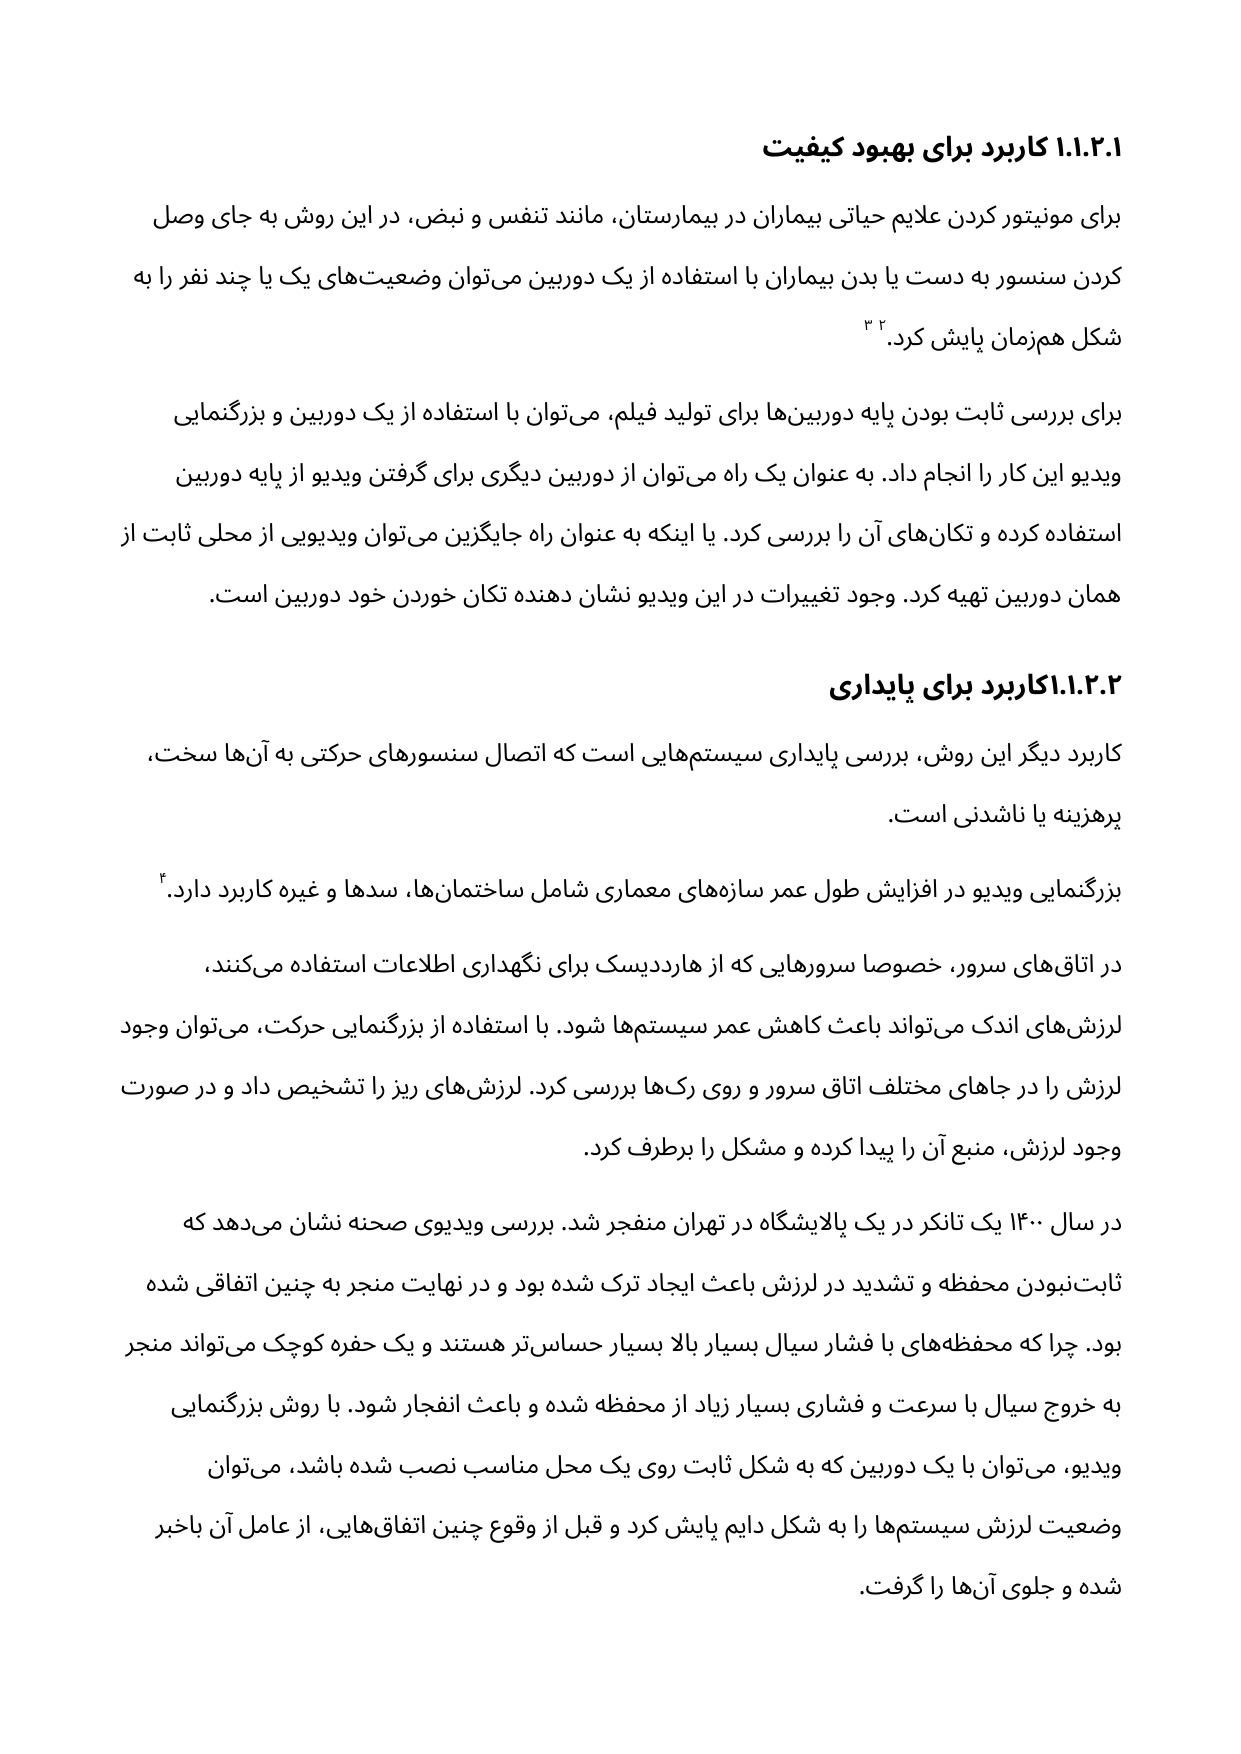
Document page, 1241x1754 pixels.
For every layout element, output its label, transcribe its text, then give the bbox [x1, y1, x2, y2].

text در سال ۱۴۰۰ یک تانکر در یک پالایشگاه در تهران منفجر شد. بررسی ویدیوی صحنه نشان می‌دهد که ثابت‌نبودن محفظه و تشدید در لرزش باعث ایجاد ترک شده بود و در نهایت منجر به چنین اتفاقی شده بود. چرا که محفظه‌های با فشار سیال بسیار بالا بسیار حساس‌تر هستند و یک حفره کوچک می‌تواند منجر به خروج سیال با سرعت و فشاری بسیار زیاد از محفظه شده و باعث انفجار شود. با روش بزرگنمایی ویدیو، می‌توان با یک دوربین که به شکل ثابت روی یک محل مناسب نصب شده باشد، می‌توان وضعیت لرزش سیستم‌ها را به شکل دایم پایش کرد و قبل از وقوع چنین اتفاق‌هایی، از عامل آن باخبر شده و جلوی آن‌ها را گرفت. [118, 1196, 1122, 1613]
text در اتاق‌های سرور، خصوصا سرورهایی که از هارددیسک برای نگهداری اطلاعات استفاده می‌کنند، لرزش‌های اندک می‌تواند باعث کاهش عمر سیستم‌ها شود. با استفاده از بزرگنمایی حرکت، می‌توان وجود لرزش را در جاهای مختلف اتاق سرور و روی رک‌ها بررسی کرد. لرزش‌های ریز را تشخیص داد و در صورت وجود لرزش، منبع آن را پیدا کرده و مشکل را برطرف کرد. [118, 938, 1122, 1173]
text برای بررسی ثابت بودن پایه دوربین‌ها برای تولید فیلم، ‌می‌توان با استفاده از یک دوربین و بزرگنمایی ویدیو این کار را انجام داد. به عنوان یک راه می‌توان از دوربین دیگری برای گرفتن ویدیو از پایه دوربین استفاده کرده و تکان‌های آن را بررسی کرد. یا اینکه به عنوان راه جایگزین می‌توان ویدیویی از محلی ثابت از همان دوربین تهیه کرد. وجود تغییرات در این ویدیو نشان دهنده تکان خوردن خود دوربین است. [118, 386, 1122, 621]
subtitle کاربرد برای پایداری [118, 656, 1122, 714]
text برای مونیتور کردن علایم حیاتی بیماران در بیمارستان، مانند تنفس و نبض، در این روش به جای وصل کردن سنسور به دست یا بدن بیماران با استفاده از یک دوربین می‌توان وضعیت‌های یک یا چند نفر را به شکل هم‌زمان پایش کرد. [118, 189, 1122, 363]
text بزرگنمایی ویدیو در افزایش طول عمر سازه‌های معماری شامل ساختمان‌ها، سدها و غیره کاربرد دارد. [118, 863, 1122, 916]
subtitle کاربرد برای بهبود کیفیت [118, 118, 1122, 177]
text کاربرد دیگر این روش، بررسی پایداری سیستم‌هایی است که اتصال سنسورهای حرکتی به آن‌ها سخت، پرهزینه یا ناشدنی است. [118, 727, 1122, 841]
